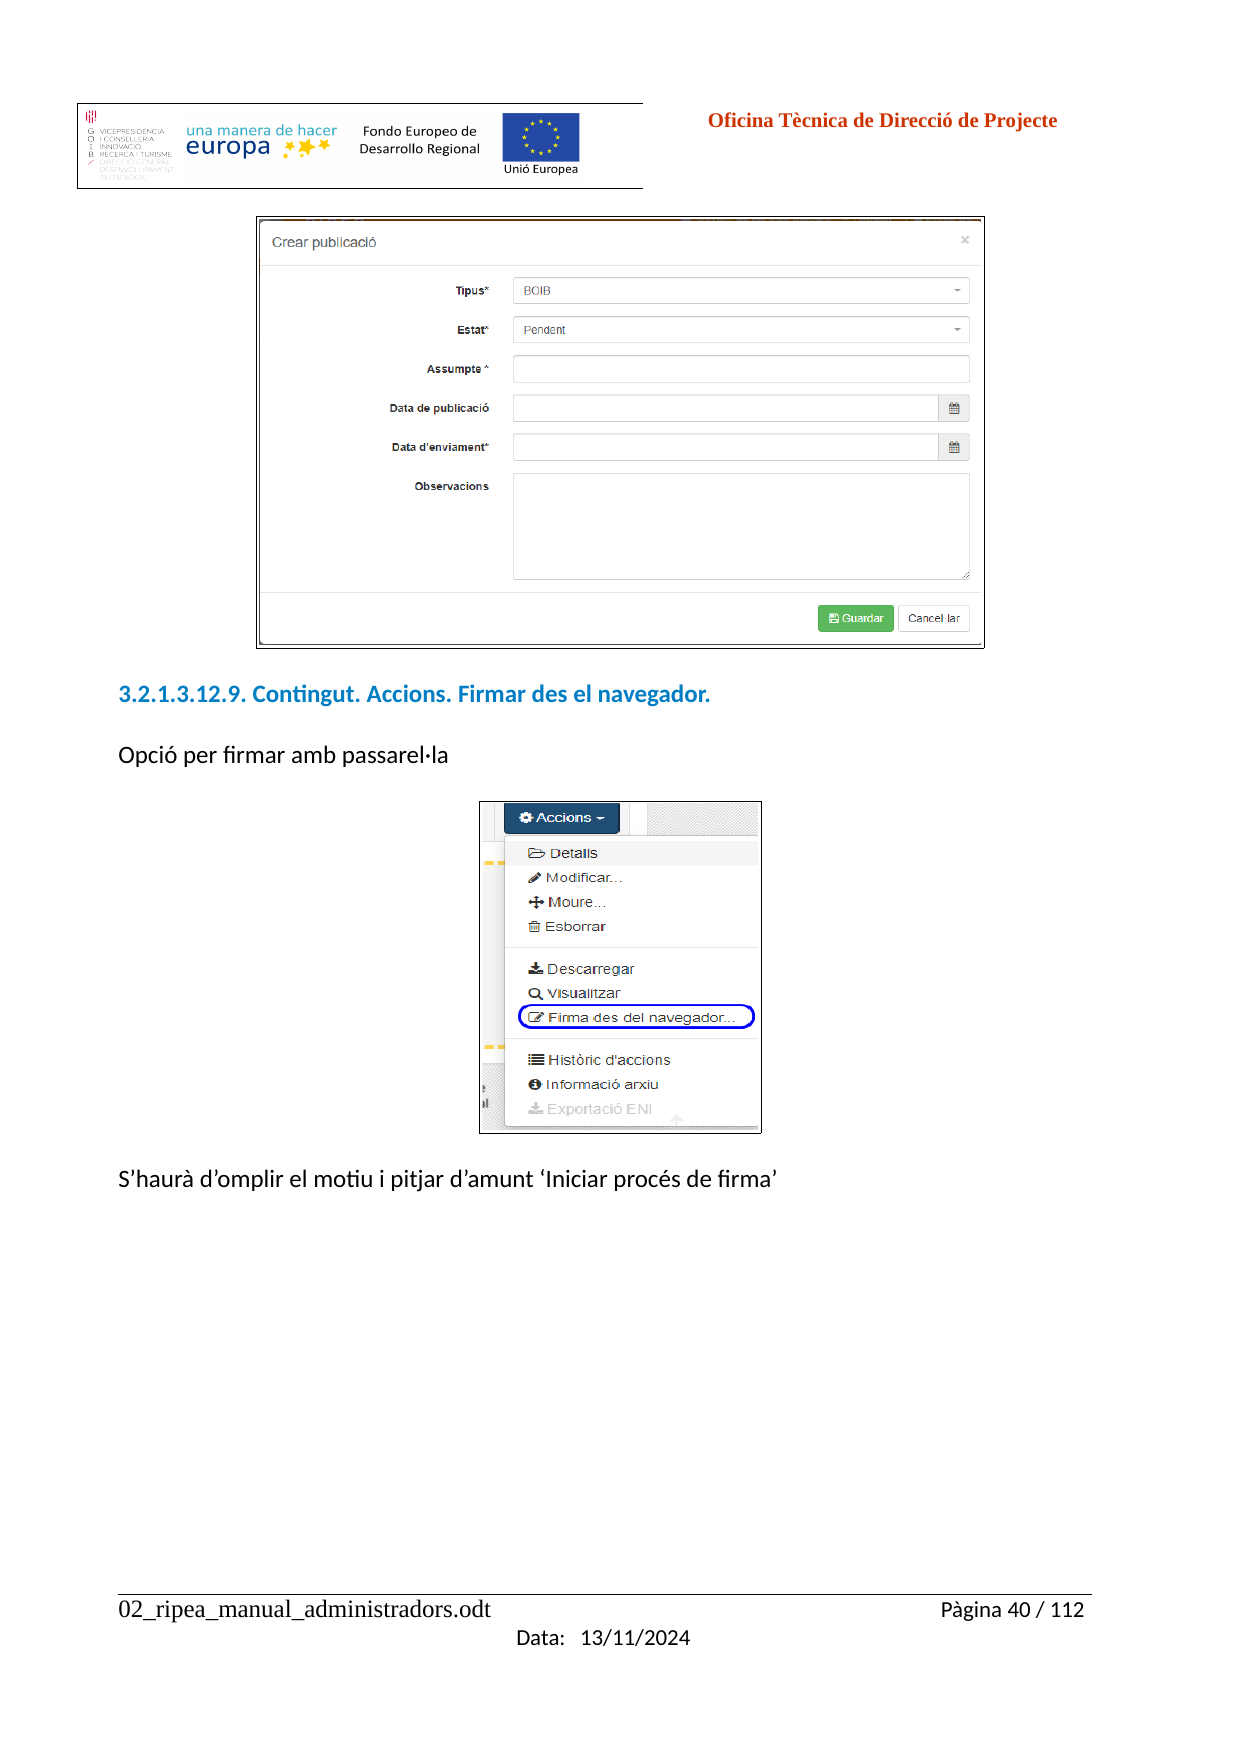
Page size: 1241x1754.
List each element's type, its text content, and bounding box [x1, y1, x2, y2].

text Opció per firmar amb passarel·la [118, 739, 1122, 770]
picture [482, 803, 758, 1130]
picture [259, 219, 982, 645]
text S’haurà d’omplir el motiu i pitjar d’amunt ‘Iniciar procés de firma’ [118, 1163, 1122, 1194]
picture [82, 108, 178, 182]
picture [184, 108, 585, 182]
subtitle 3.2.1.3.12.9. Contingut. Accions. Firmar des el navegador. [118, 678, 1122, 709]
